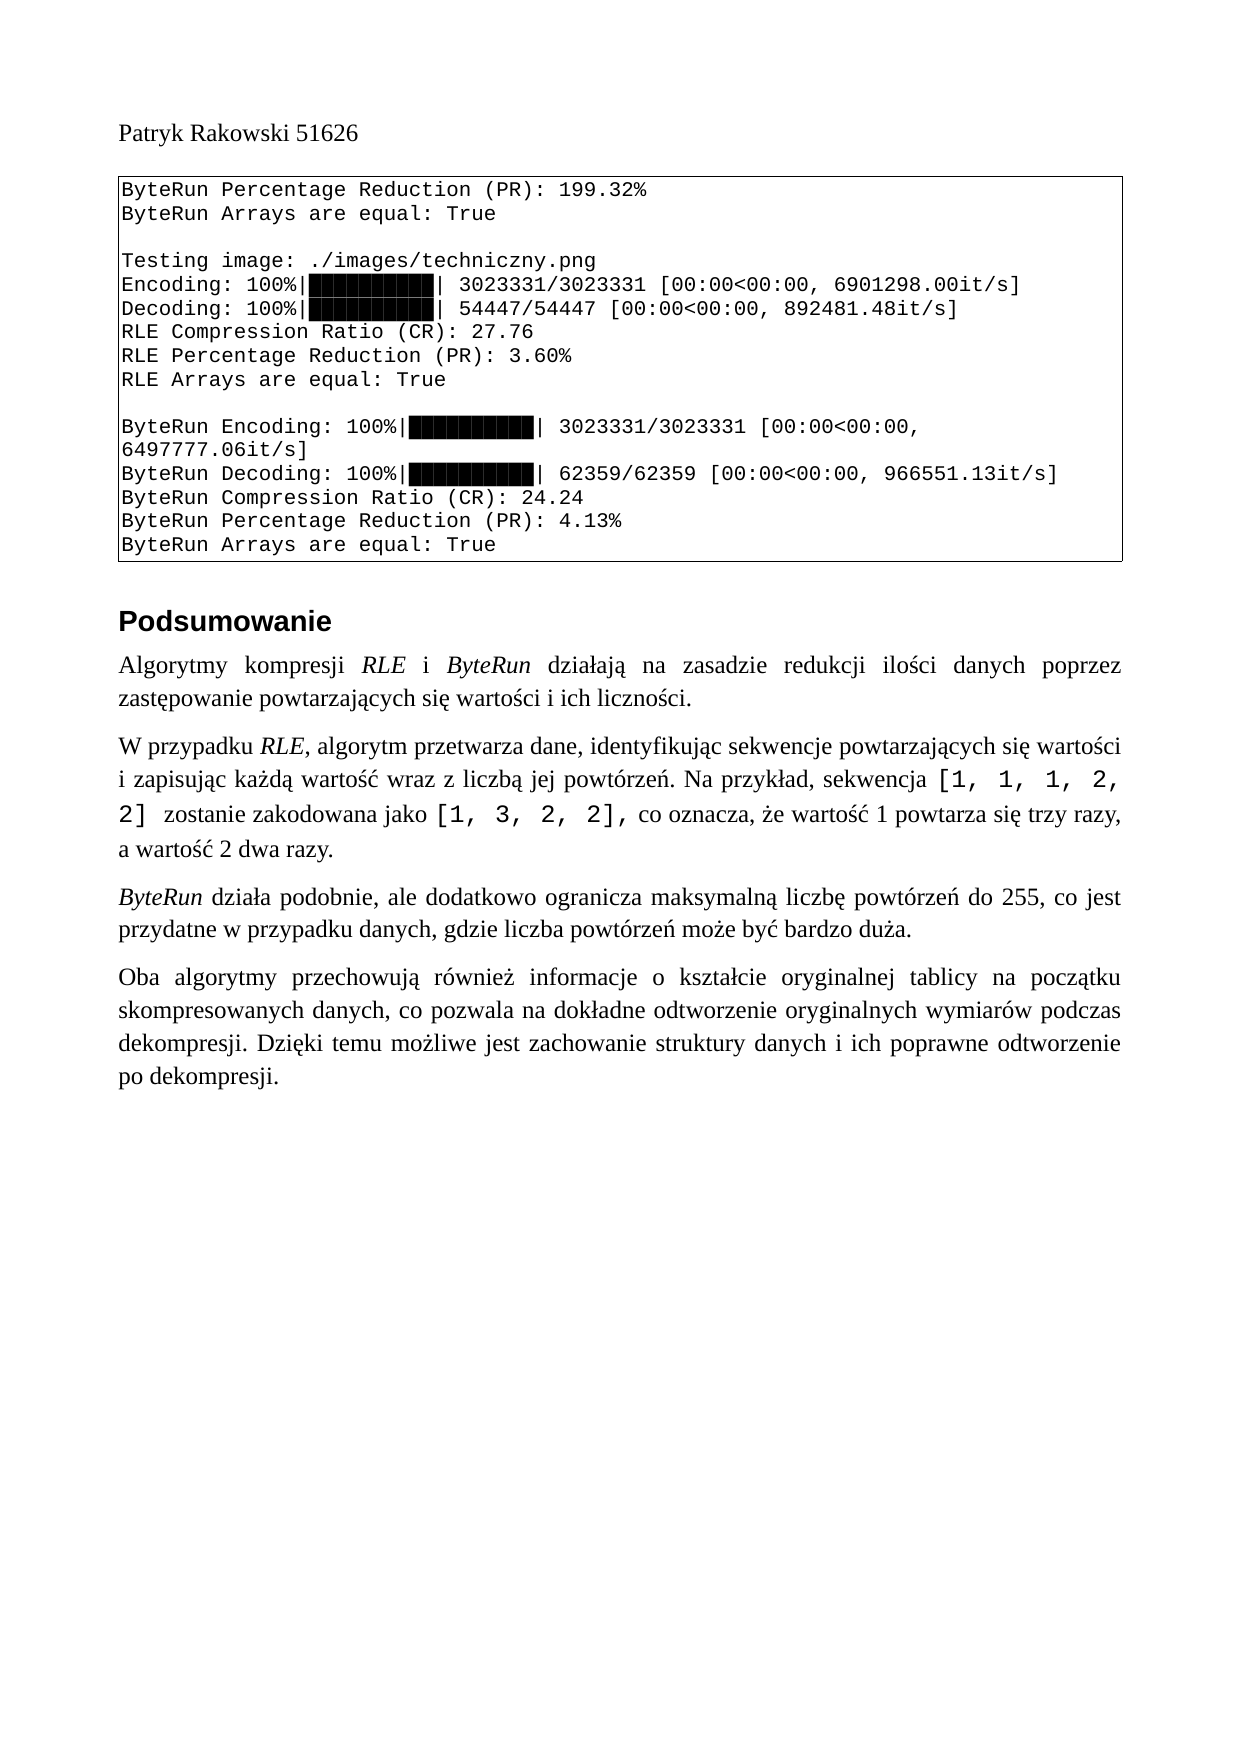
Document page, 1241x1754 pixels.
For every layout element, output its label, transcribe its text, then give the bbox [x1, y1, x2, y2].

text RLE Compression Ratio (CR): 27.76 [119, 318, 1122, 342]
text Algorytmy kompresji RLE i ByteRun działają na zasadzie redukcji ilości danych poprzez zastępowanie powtarzających się wartości i ich liczności. [118, 650, 1122, 712]
text Testing image: ./images/techniczny.png [119, 247, 1122, 271]
text ByteRun Compression Ratio (CR): 24.24 [119, 484, 1122, 507]
text ByteRun Percentage Reduction (PR): 4.13% [119, 507, 1122, 531]
text ByteRun Decoding: 100%|██████████| 62359/62359 [00:00<00:00, 966551.13it/s] [119, 460, 1122, 484]
text ByteRun Arrays are equal: True [119, 200, 1122, 227]
text ByteRun Percentage Reduction (PR): 199.32% [119, 177, 1122, 200]
text Oba algorytmy przechowują również informacje o kształcie oryginalnej tablicy na początku skompresowanych danych, co pozwala na dokładne odtworzenie oryginalnych wymiarów podczas dekompresji. Dzięki temu możliwe jest zachowanie struktury danych i ich poprawne odtworzenie po dekompresji. [118, 962, 1122, 1090]
text W przypadku RLE, algorytm przetwarza dane, identyfikując sekwencje powtarzających się wartości i zapisując każdą wartość wraz z liczbą jej powtórzeń. Na przykład, sekwencja [1, 1, 1, 2, 2] zostanie zakodowana jako [1, 3, 2, 2], co oznacza, że wartość 1 powtarza się trzy razy, a wartość 2 dwa razy. [118, 731, 1122, 863]
text ByteRun Arrays are equal: True [119, 531, 1122, 561]
subtitle Podsumowanie [118, 604, 1122, 638]
text Encoding: 100%|██████████| 3023331/3023331 [00:00<00:00, 6901298.00it/s] [119, 271, 1122, 294]
text Decoding: 100%|██████████| 54447/54447 [00:00<00:00, 892481.48it/s] [119, 294, 1122, 318]
text ByteRun Encoding: 100%|██████████| 3023331/3023331 [00:00<00:00, 6497777.06it/s] [119, 413, 1122, 460]
text RLE Percentage Reduction (PR): 3.60% [119, 342, 1122, 366]
text RLE Arrays are equal: True [119, 366, 1122, 392]
text ByteRun działa podobnie, ale dodatkowo ogranicza maksymalną liczbę powtórzeń do 255, co jest przydatne w przypadku danych, gdzie liczba powtórzeń może być bardzo duża. [118, 882, 1122, 943]
